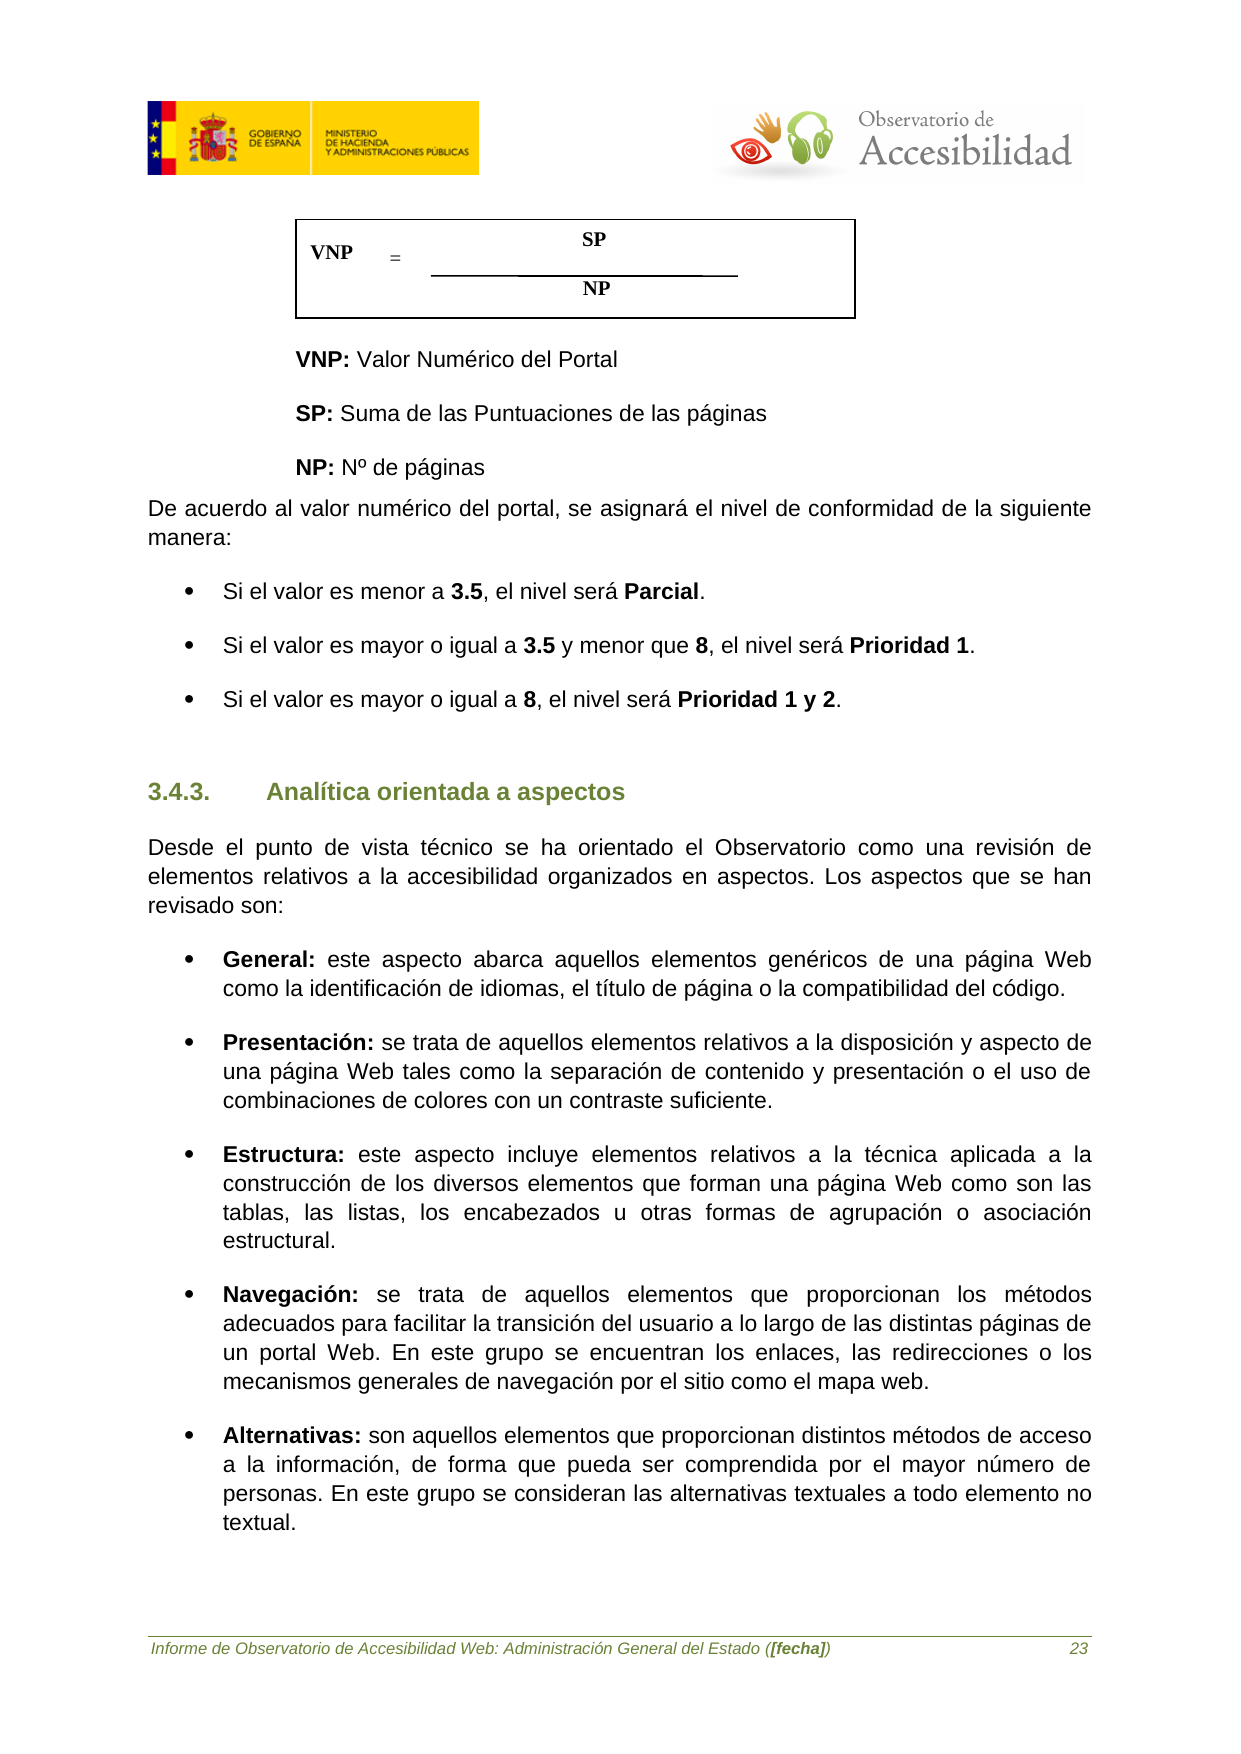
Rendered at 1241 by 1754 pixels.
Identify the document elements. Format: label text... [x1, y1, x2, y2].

subtitle Analítica orientada a aspectos [148, 777, 1092, 806]
list Alternativas: son aquellos elementos que proporcionan distintos métodos de acceso a la información, de forma que pueda ser comprendida por el mayor número de personas. En este grupo se consideran las alternativas textuales a todo elemento no textual. [185, 1422, 1092, 1536]
text Desde el punto de vista técnico se ha orientado el Observatorio como una revisión de elementos relativos a la accesibilidad organizados en aspectos. Los aspectos que se han revisado son: [148, 834, 1092, 918]
list General: este aspecto abarca aquellos elementos genéricos de una página Web como la identificación de idiomas, el título de página o la compatibilidad del código. [185, 946, 1092, 1001]
list Si el valor es menor a 3.5, el nivel será Parcial. [185, 578, 1092, 604]
list Navegación: se trata de aquellos elementos que proporcionan los métodos adecuados para facilitar la transición del usuario a lo largo de las distintas páginas de un portal Web. En este grupo se encuentran los enlaces, las redirecciones o los mecanismos generales de navegación por el sitio como el mapa web. [185, 1281, 1092, 1395]
text NP: Nº de páginas [295, 454, 1092, 480]
picture [710, 102, 1086, 185]
text SP: Suma de las Puntuaciones de las páginas [295, 400, 1092, 426]
list Presentación: se trata de aquellos elementos relativos a la disposición y aspecto de una página Web tales como la separación de contenido y presentación o el uso de combinaciones de colores con un contraste suficiente. [185, 1029, 1092, 1113]
text De acuerdo al valor numérico del portal, se asignará el nivel de conformidad de la siguiente manera: [148, 495, 1092, 550]
picture [147, 101, 479, 175]
list Estructura: este aspecto incluye elementos relativos a la técnica aplicada a la construcción de los diversos elementos que forman una página Web como son las tablas, las listas, los encabezados u otras formas de agrupación o asociación estructural. [185, 1141, 1092, 1254]
list Si el valor es mayor o igual a 3.5 y menor que 8, el nivel será Prioridad 1. [185, 632, 1092, 658]
list Si el valor es mayor o igual a 8, el nivel será Prioridad 1 y 2. [185, 686, 1092, 712]
text VNP: Valor Numérico del Portal [295, 346, 1092, 372]
